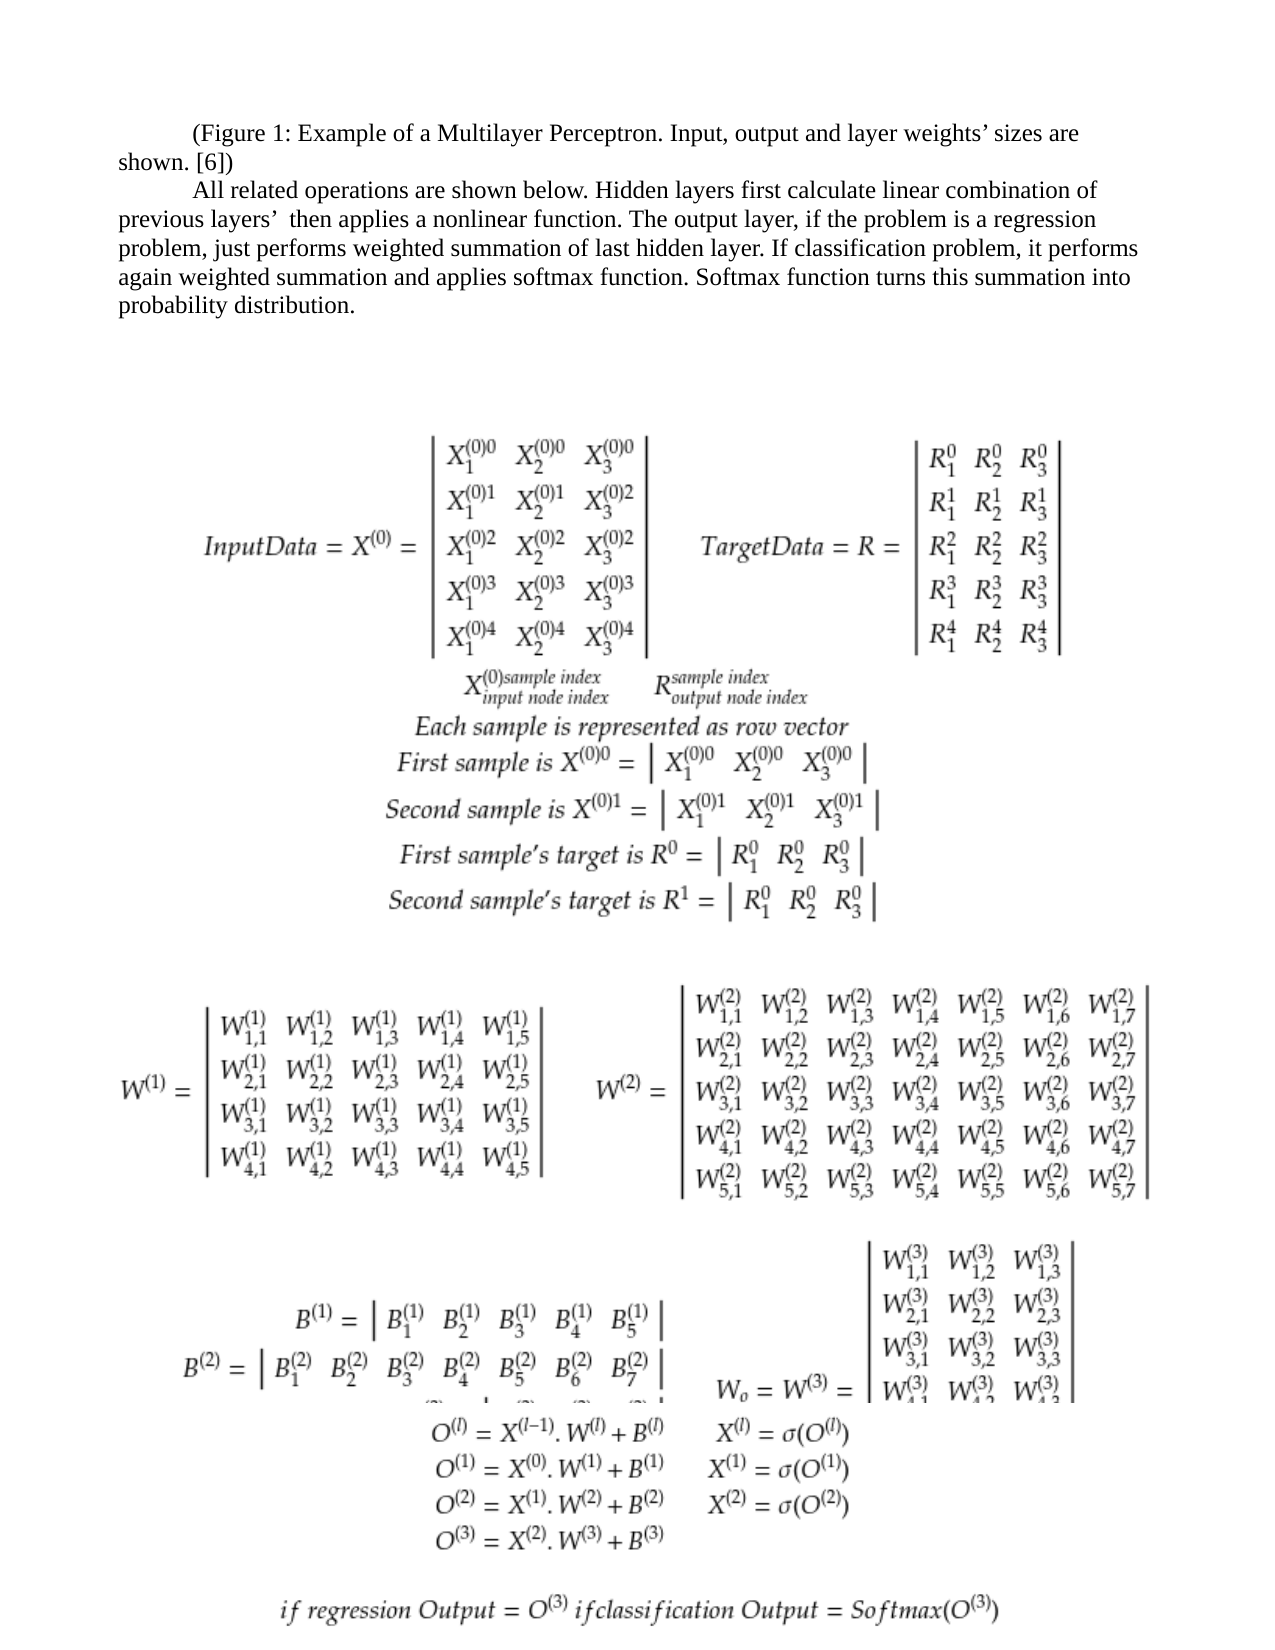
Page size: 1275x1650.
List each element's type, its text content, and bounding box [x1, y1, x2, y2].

picture [118, 405, 1157, 1650]
text (Figure 1: Example of a Multilayer Perceptron. Input, output and layer weights’ sizes are shown. [6]) [118, 118, 1157, 176]
text All related operations are shown below. Hidden layers first calculate linear combination of previous layers’ then applies a nonlinear function. The output layer, if the problem is a regression problem, just performs weighted summation of last hidden layer. If classification problem, it performs again weighted summation and applies softmax function. Softmax function turns this summation into probability distribution. [118, 176, 1157, 319]
